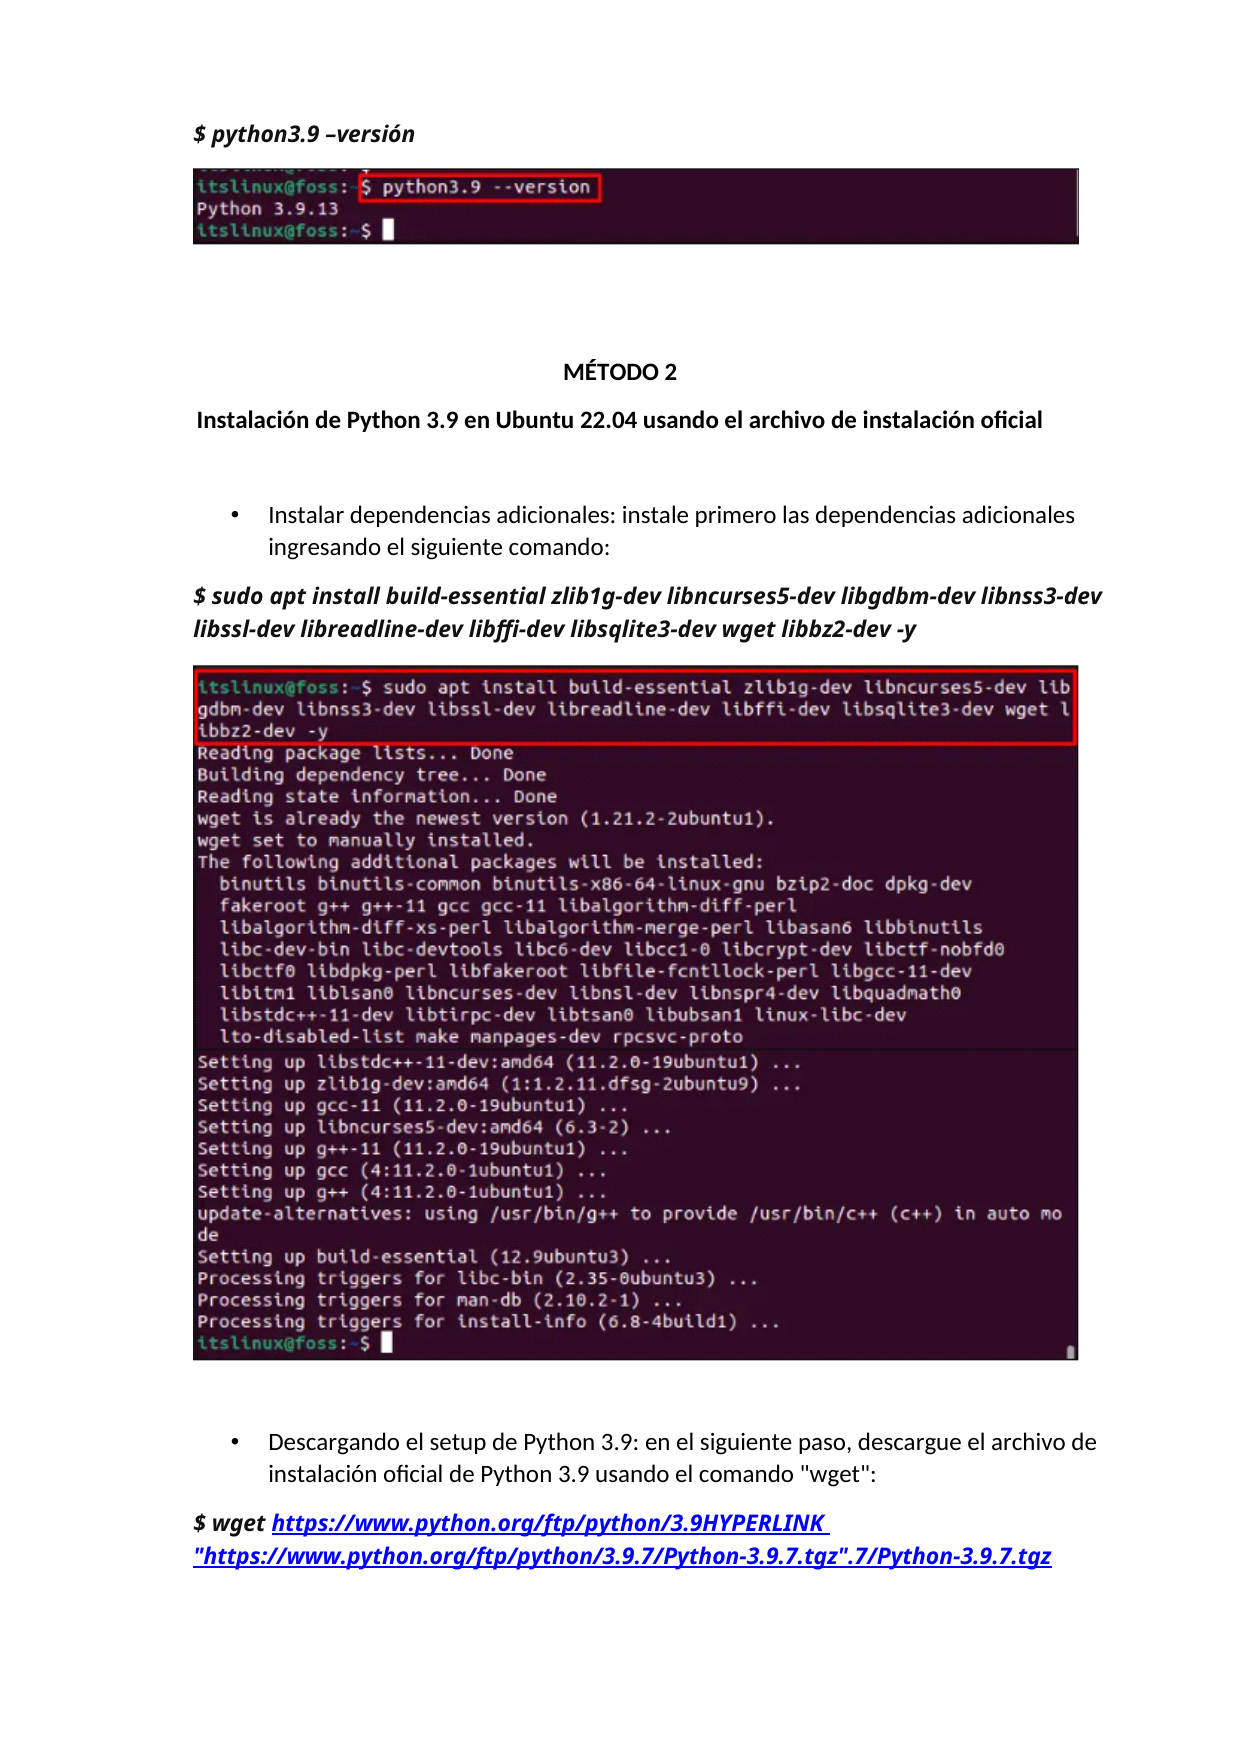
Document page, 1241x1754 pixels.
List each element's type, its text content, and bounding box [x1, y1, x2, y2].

text MÉTODO 2 [118, 356, 1122, 386]
list Instalar dependencias adicionales: instale primero las dependencias adicionales ingresando el siguiente comando: [231, 499, 1122, 562]
list Descargando el setup de Python 3.9: en el siguiente paso, descargue el archivo de instalación oficial de Python 3.9 usando el comando "wget": [231, 1426, 1122, 1489]
text Instalación de Python 3.9 en Ubuntu 22.04 usando el archivo de instalación oficial [118, 404, 1122, 435]
text $ sudo apt install build-essential zlib1g-dev libncurses5-dev libgdbm-dev libnss3-dev libssl-dev libreadline-dev libffi-dev libsqlite3-dev wget libbz2-dev -y [193, 580, 1122, 644]
text $ wget https://www.python.org/ftp/python/3.9HYPERLINK "https://www.python.org/ftp/python/3.9.7/Python-3.9.7.tgz".7/Python-3.9.7.tgz [193, 1507, 1122, 1571]
text $ python3.9 –versión [193, 118, 1122, 149]
